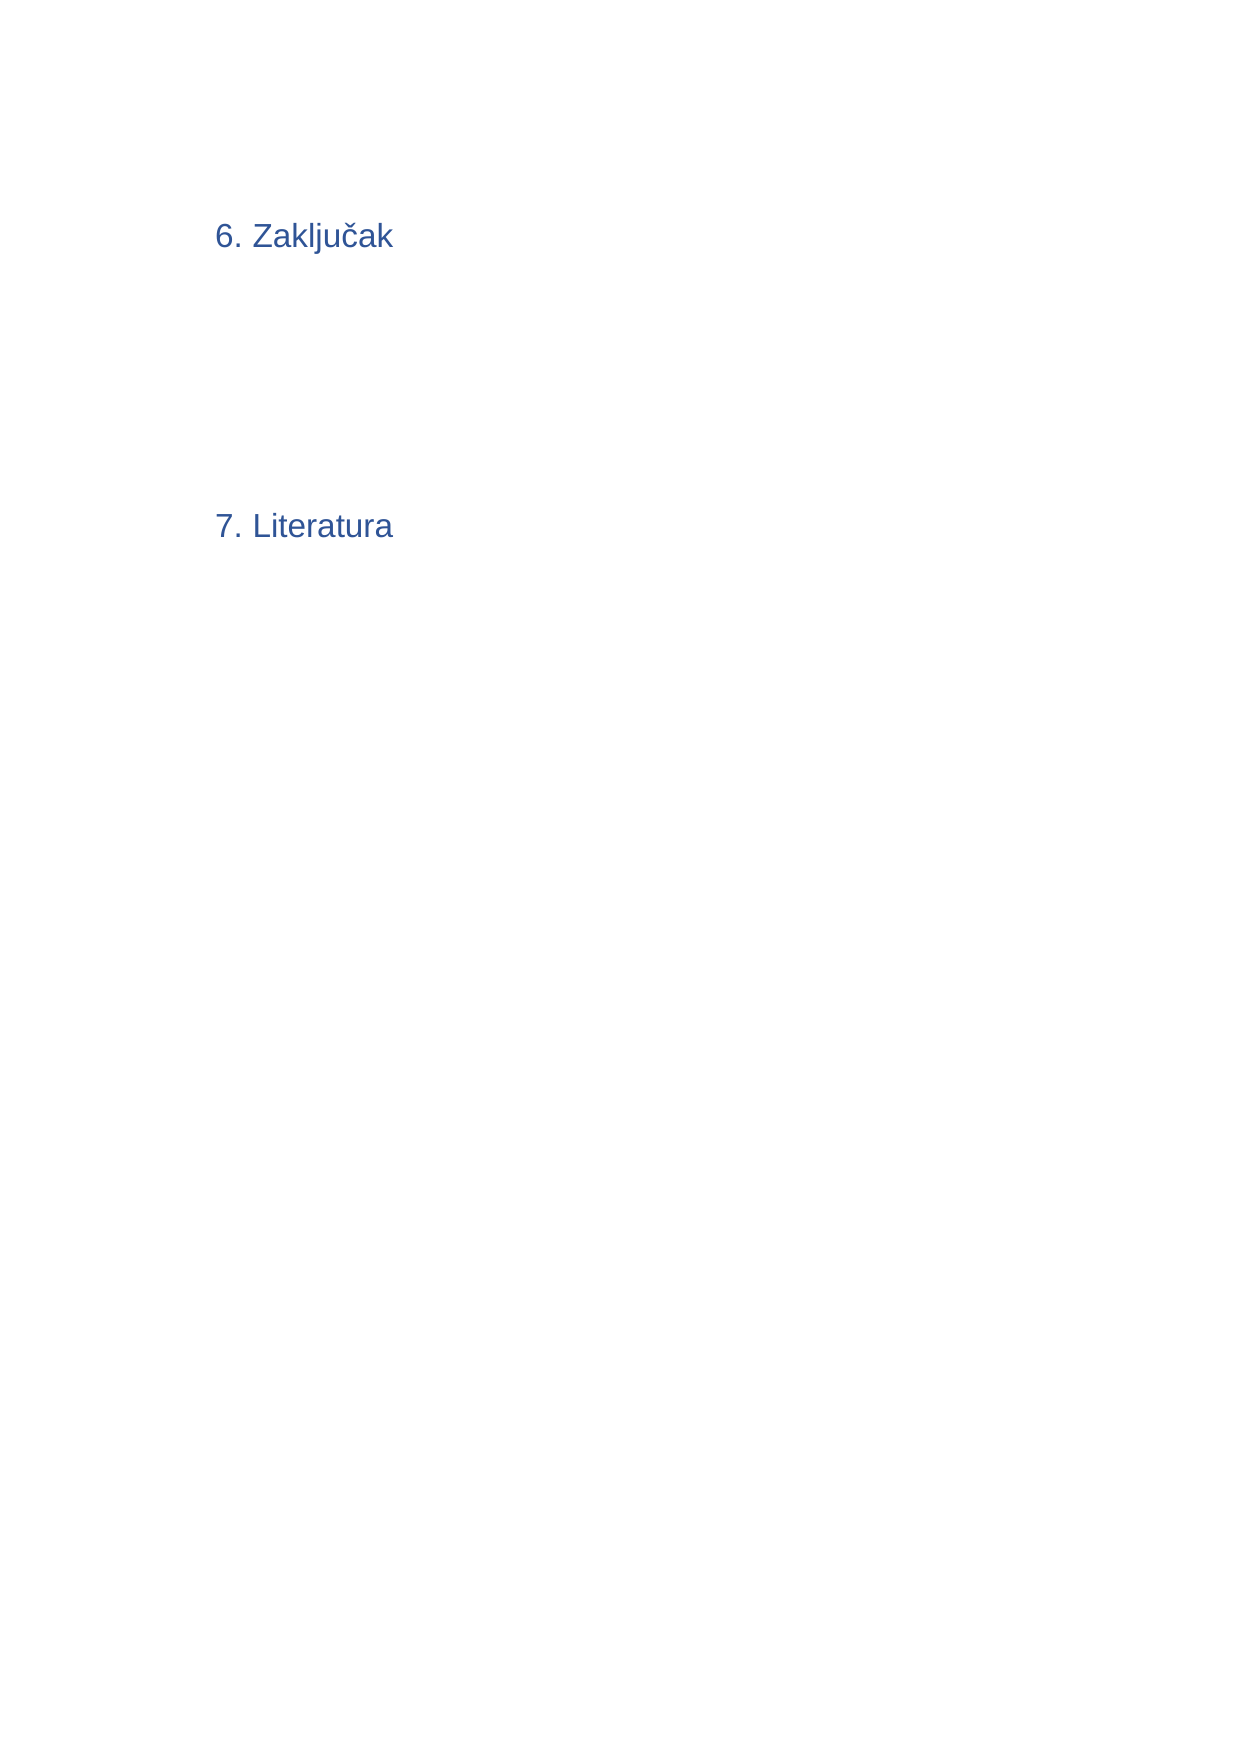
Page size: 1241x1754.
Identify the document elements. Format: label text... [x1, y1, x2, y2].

subtitle Literatura [215, 506, 1092, 545]
subtitle Zaključak [215, 216, 1092, 254]
